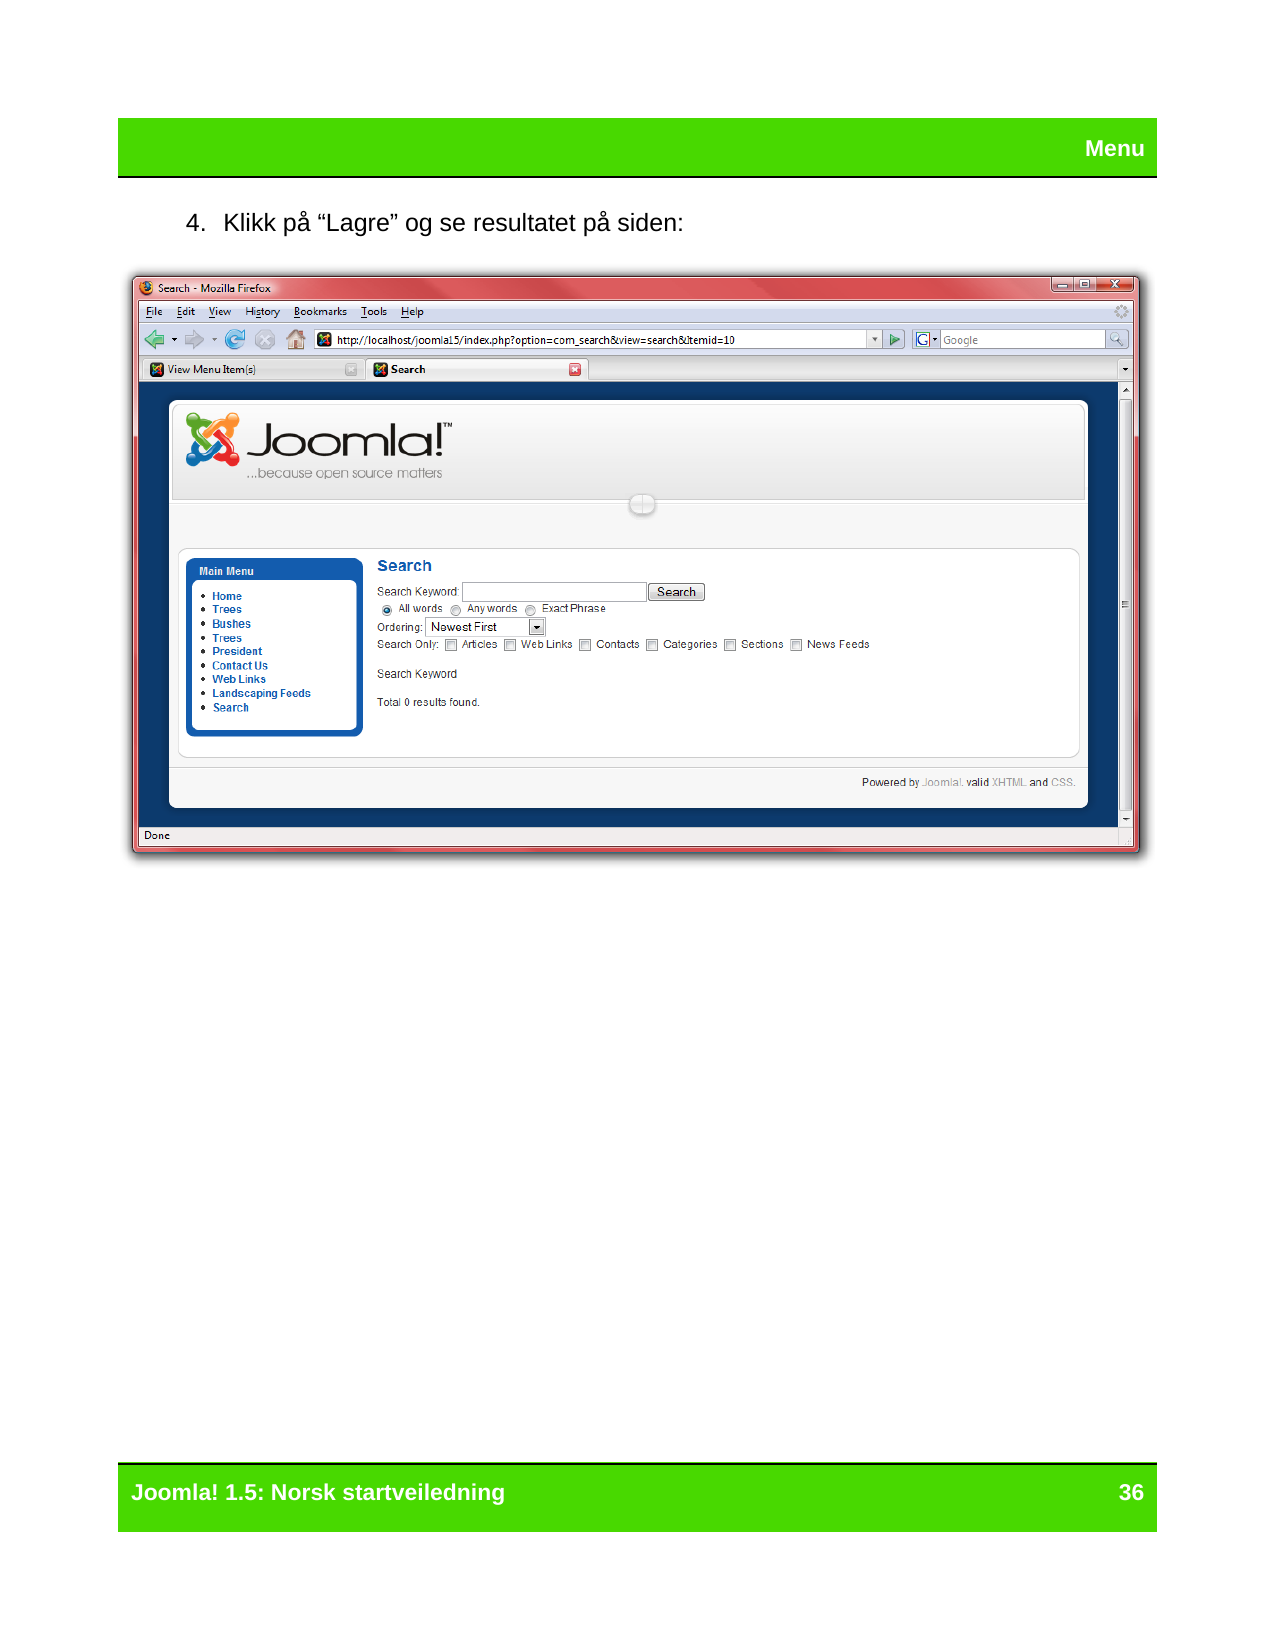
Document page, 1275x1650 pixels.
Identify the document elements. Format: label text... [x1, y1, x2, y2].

picture [119, 263, 1156, 869]
list Klikk på “Lagre” og se resultatet på siden: [186, 208, 1157, 237]
